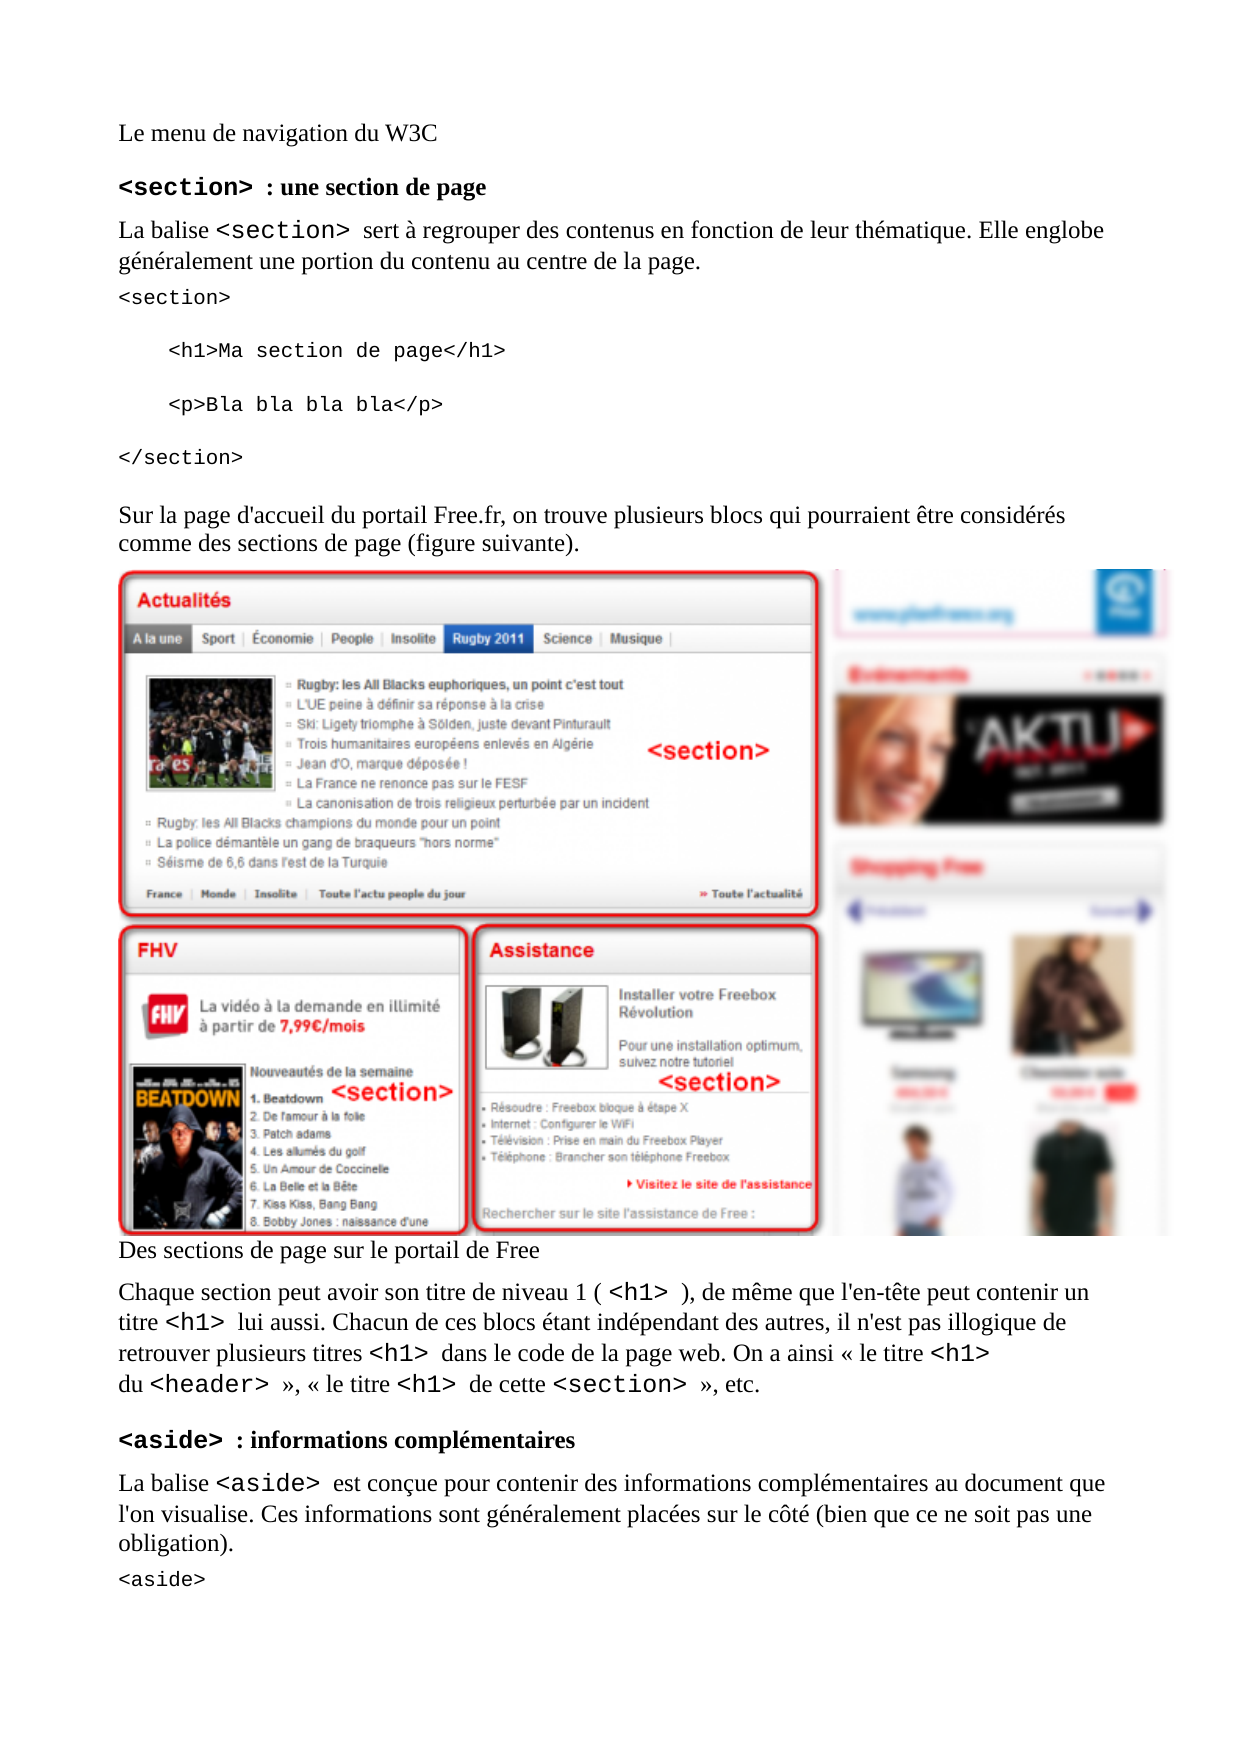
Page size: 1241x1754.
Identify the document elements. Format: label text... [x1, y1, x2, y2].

text La balise <section> sert à regrouper des contenus en fonction de leur thématique. Elle englobe généralement une portion du contenu au centre de la page. [118, 215, 1122, 275]
subtitle <section> : une section de page [118, 172, 1122, 203]
text </section> [118, 447, 1122, 470]
text Le menu de navigation du W3C [118, 118, 1122, 147]
text <p>Bla bla bla bla</p> [118, 393, 1122, 417]
subtitle <aside> : informations complémentaires [118, 1425, 1122, 1456]
picture [118, 569, 1175, 1236]
text Des sections de page sur le portail de Free [118, 1236, 1122, 1264]
text <h1>Ma section de page</h1> [118, 340, 1122, 364]
text <aside> [118, 1569, 1122, 1593]
text <section> [118, 287, 1122, 311]
text Sur la page d'accueil du portail Free.fr, on trouve plusieurs blocs qui pourraient être considérés comme des sections de page (figure suivante). [118, 500, 1122, 557]
text Chaque section peut avoir son titre de niveau 1 ( <h1> ), de même que l'en-tête peut contenir un titre <h1> lui aussi. Chacun de ces blocs étant indépendant des autres, il n'est pas illogique de retrouver plusieurs titres <h1> dans le code de la page web. On a ainsi « le titre <h1> du <header> », « le titre <h1> de cette <section> », etc. [118, 1277, 1122, 1400]
text La balise <aside> est conçue pour contenir des informations complémentaires au document que l'on visualise. Ces informations sont généralement placées sur le côté (bien que ce ne soit pas une obligation). [118, 1468, 1122, 1557]
